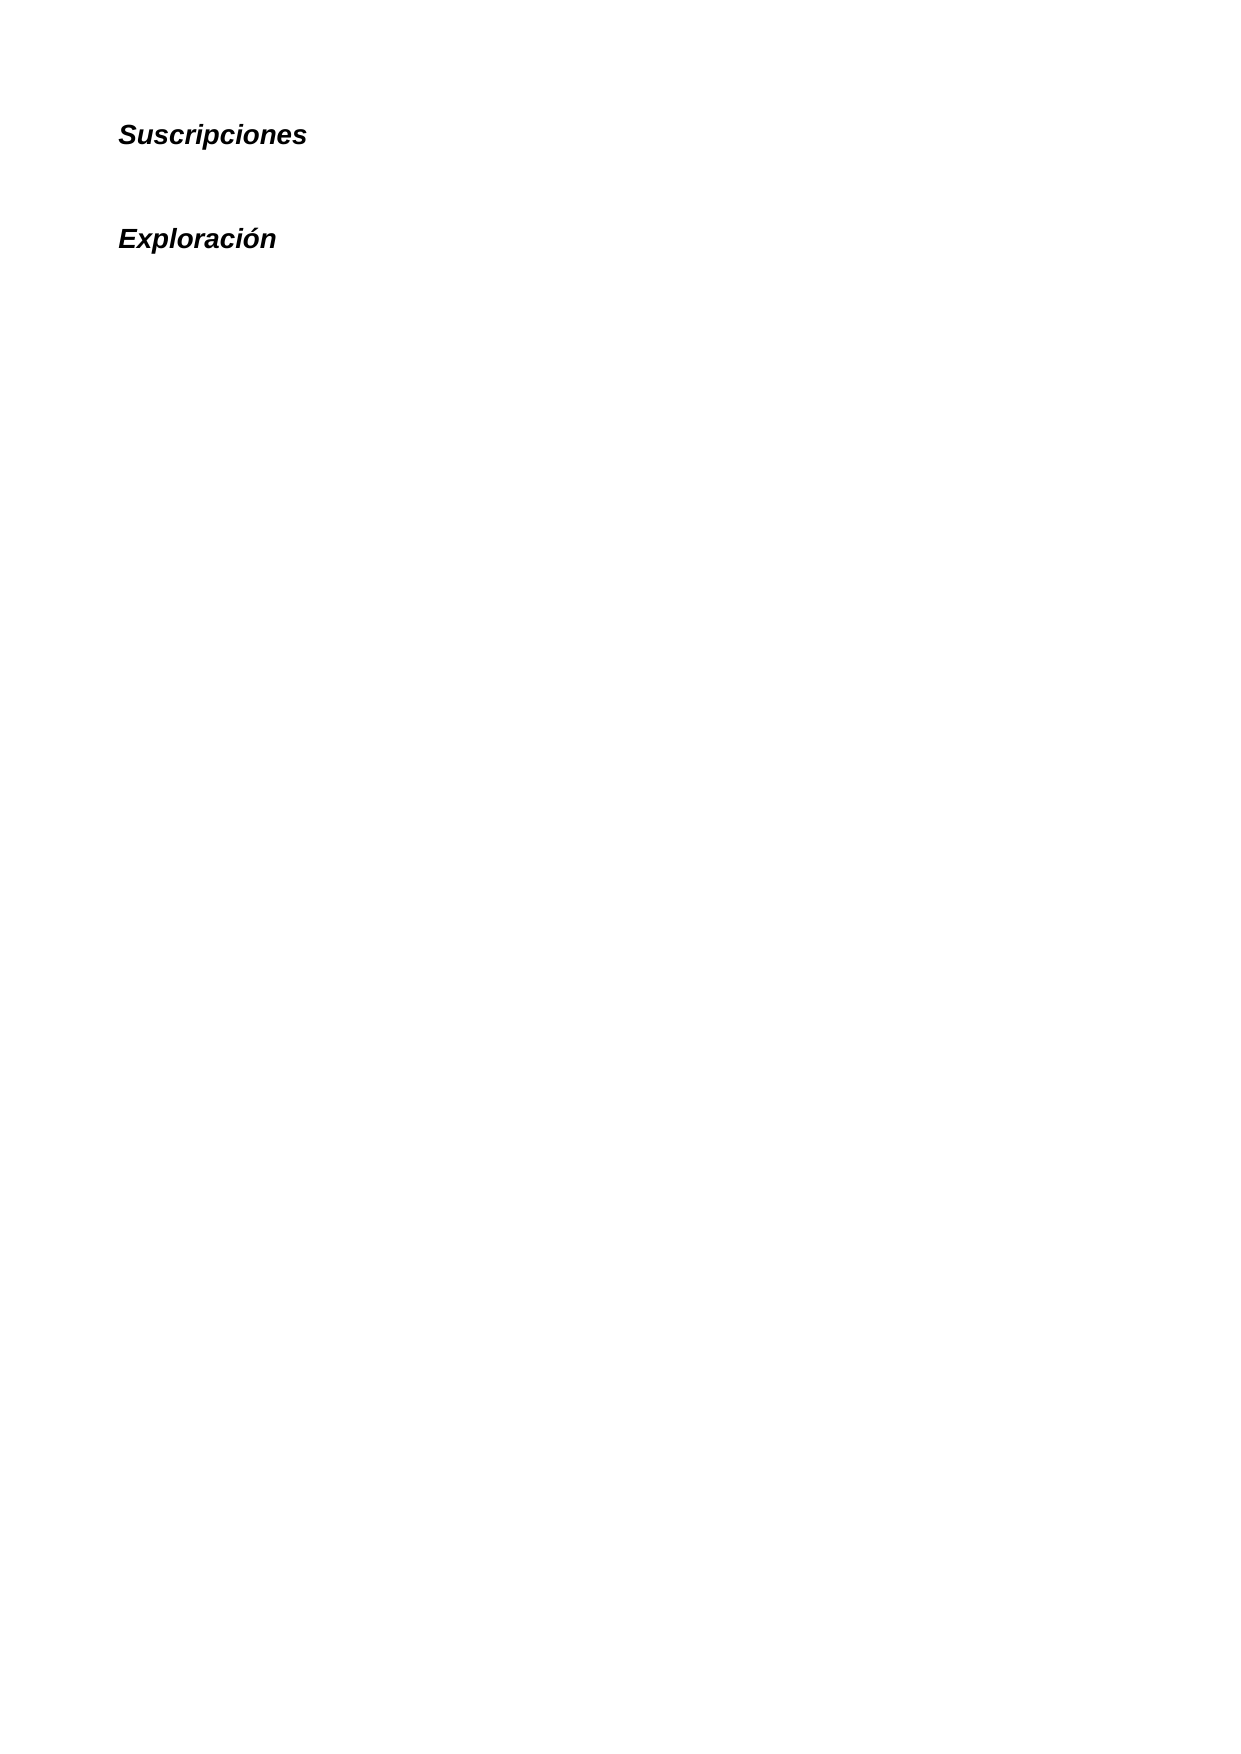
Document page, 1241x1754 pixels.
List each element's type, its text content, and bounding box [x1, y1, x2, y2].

subtitle Suscripciones [118, 118, 1122, 150]
subtitle Exploración [118, 223, 1122, 254]
